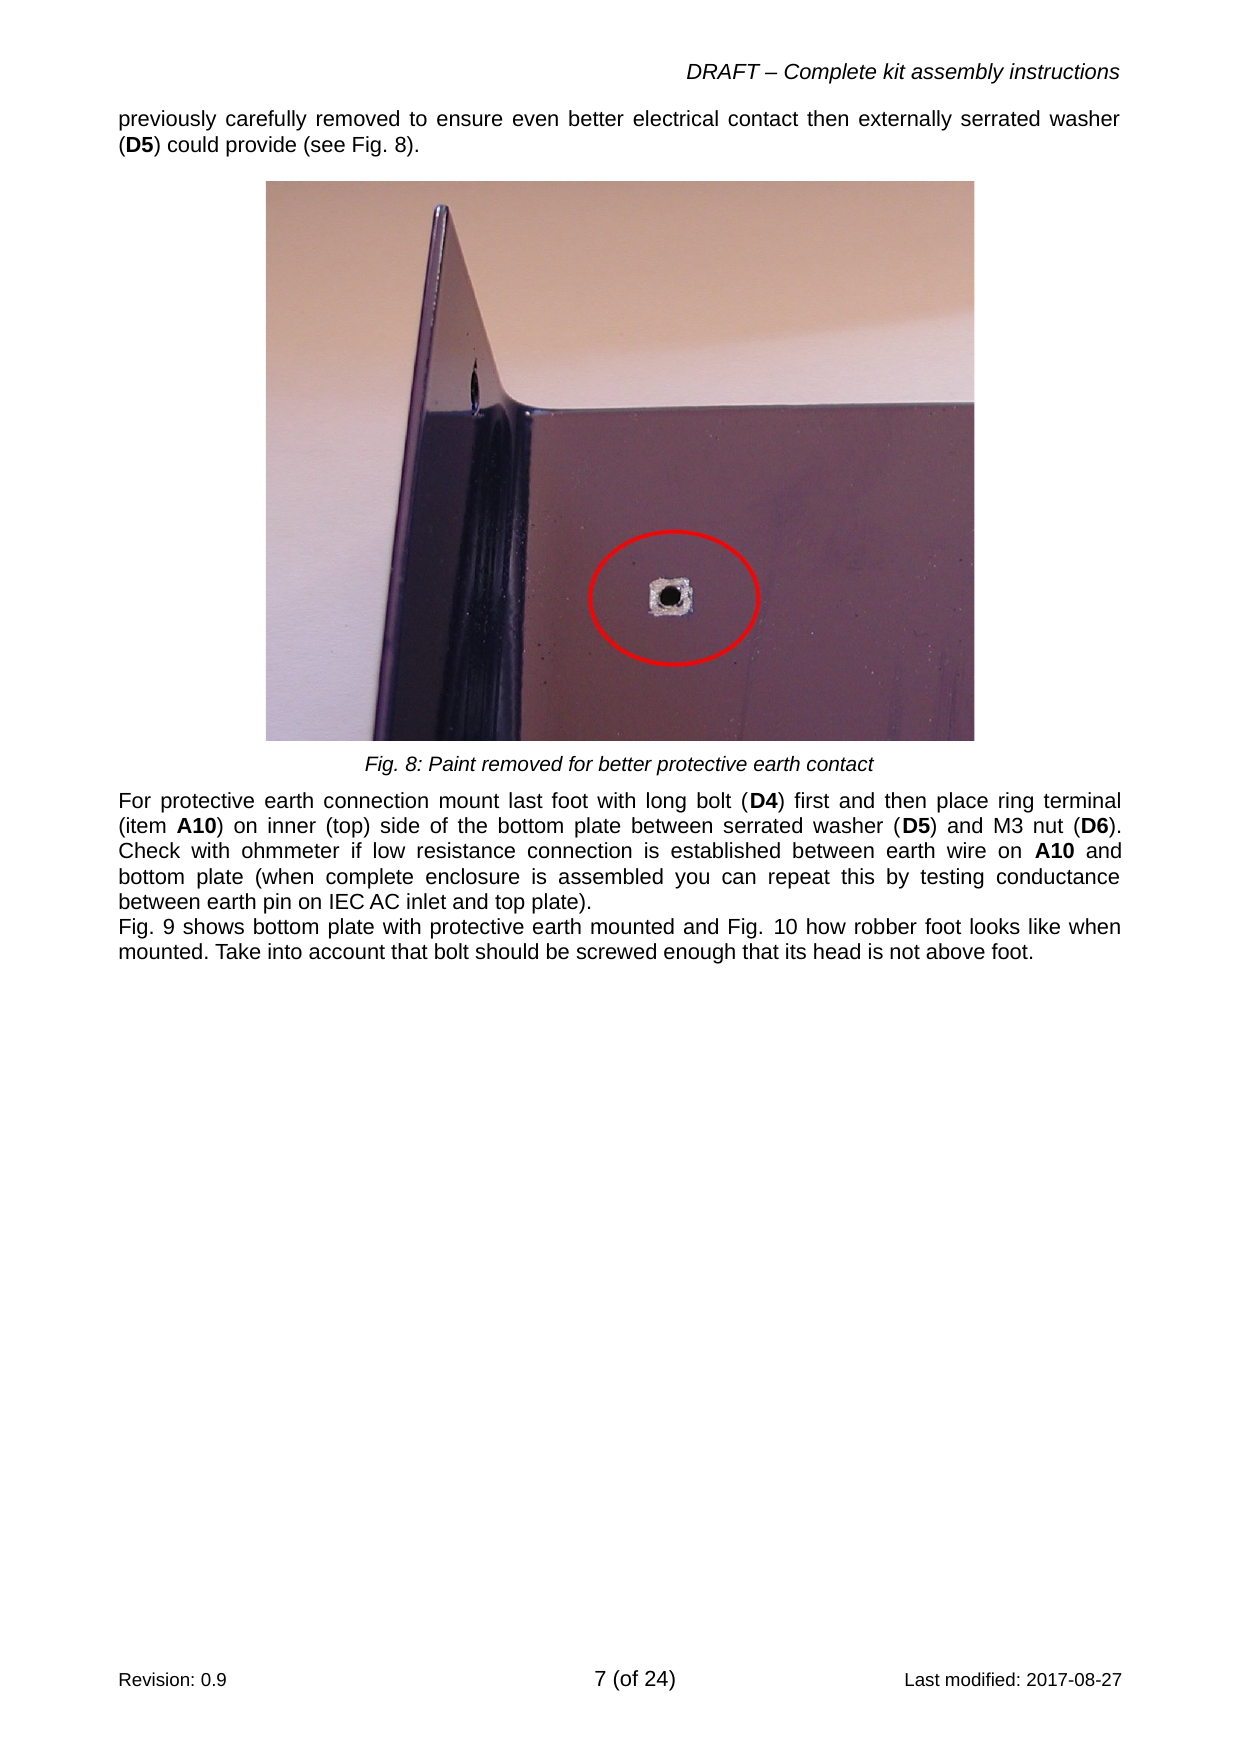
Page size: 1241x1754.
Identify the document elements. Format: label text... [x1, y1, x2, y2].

text previously carefully removed to ensure even better electrical contact then externally serrated washer (D5) could provide (see Fig. 8). [118, 106, 1122, 157]
text Fig. 8: Paint removed for better protective earth contact [266, 741, 974, 776]
text Fig. 9 shows bottom plate with protective earth mounted and Fig. 10 how robber foot looks like when mounted. Take into account that bolt should be screwed enough that its head is not above foot. [118, 914, 1122, 964]
picture [265, 181, 975, 741]
text For protective earth connection mount last foot with long bolt (D4) first and then place ring terminal (item A10) on inner (top) side of the bottom plate between serrated washer (D5) and M3 nut (D6). Check with ohmmeter if low resistance connection is established between earth wire on A10 and bottom plate (when complete enclosure is assembled you can repeat this by testing conductance between earth pin on IEC AC inlet and top plate). [118, 182, 1122, 914]
